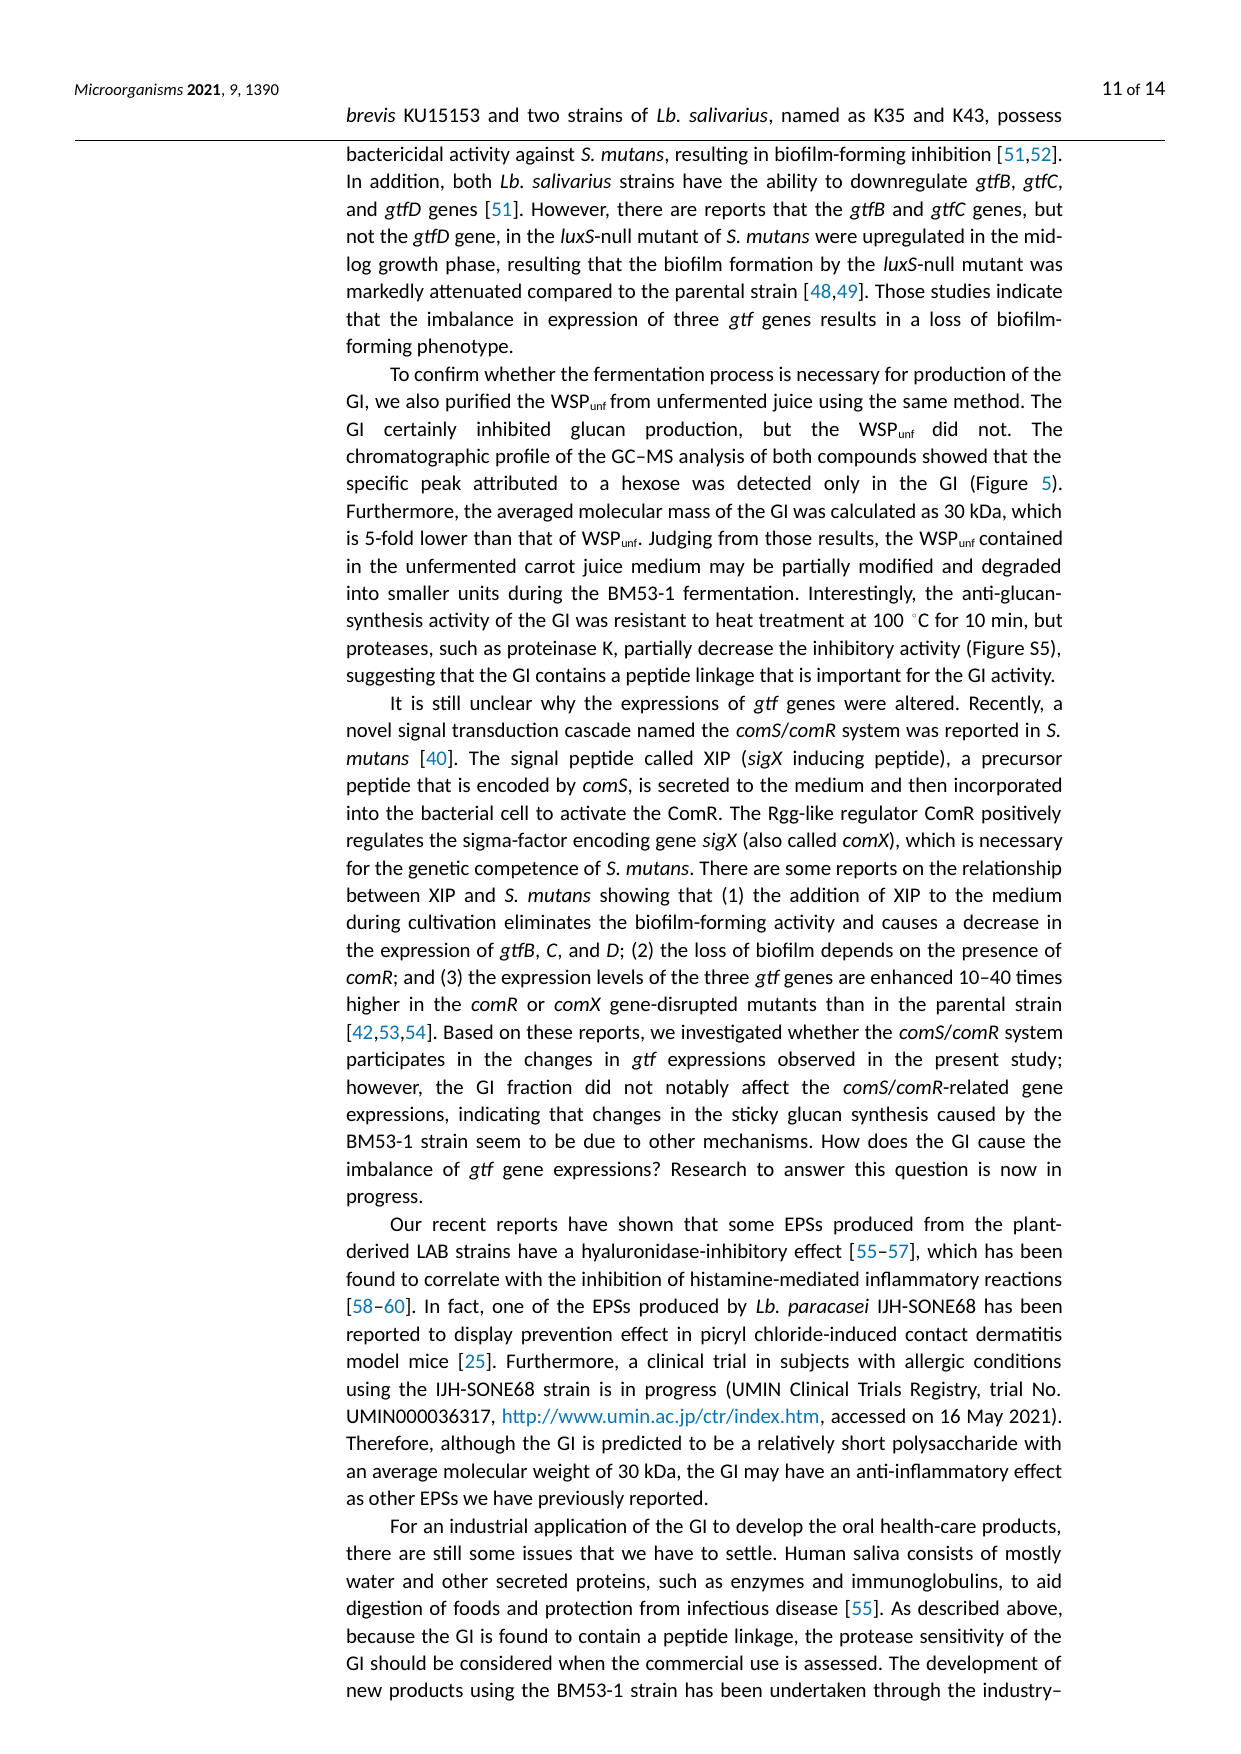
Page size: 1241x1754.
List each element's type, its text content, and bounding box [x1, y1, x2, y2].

text brevis KU15153 and two strains of Lb. salivarius, named as K35 and K43, possess bactericidal activity against S. mutans, resulting in biofilm-forming inhibition [51,52]. In addition, both Lb. salivarius strains have the ability to downregulate gtfB, gtfC, and gtfD genes [51]. However, there are reports that the gtfB and gtfC genes, but not the gtfD gene, in the luxS-null mutant of S. mutans were upregulated in the mid-log growth phase, resulting that the biofilm formation by the luxS-null mutant was markedly attenuated compared to the parental strain [48,49]. Those studies indicate that the imbalance in expression of three gtf genes results in a loss of biofilm-forming phenotype. [346, 102, 1063, 358]
text For an industrial application of the GI to develop the oral health-care products, there are still some issues that we have to settle. Human saliva consists of mostly water and other secreted proteins, such as enzymes and immunoglobulins, to aid digestion of foods and protection from infectious disease [55]. As described above, because the GI is found to contain a peptide linkage, the protease sensitivity of the GI should be considered when the commercial use is assessed. The development of new products using the BM53-1 strain has been undertaken through the industry– [346, 1513, 1063, 1703]
text To confirm whether the fermentation process is necessary for production of the GI, we also purified the WSPunf from unfermented juice using the same method. The GI certainly inhibited glucan production, but the WSPunf did not. The chromatographic profile of the GC–MS analysis of both compounds showed that the specific peak attributed to a hexose was detected only in the GI (Figure 5). Furthermore, the averaged molecular mass of the GI was calculated as 30 kDa, which is 5-fold lower than that of WSPunf. Judging from those results, the WSPunf contained in the unfermented carrot juice medium may be partially modified and degraded into smaller units during the BM53-1 fermentation. Interestingly, the anti-glucan-synthesis activity of the GI was resistant to heat treatment at 100 ◦C for 10 min, but proteases, such as proteinase K, partially decrease the inhibitory activity (Figure S5), suggesting that the GI contains a peptide linkage that is important for the GI activity. [346, 361, 1063, 688]
text It is still unclear why the expressions of gtf genes were altered. Recently, a novel signal transduction cascade named the comS/comR system was reported in S. mutans [40]. The signal peptide called XIP (sigX inducing peptide), a precursor peptide that is encoded by comS, is secreted to the medium and then incorporated into the bacterial cell to activate the ComR. The Rgg-like regulator ComR positively regulates the sigma-factor encoding gene sigX (also called comX), which is necessary for the genetic competence of S. mutans. There are some reports on the relationship between XIP and S. mutans showing that (1) the addition of XIP to the medium during cultivation eliminates the biofilm-forming activity and causes a decrease in the expression of gtfB, C, and D; (2) the loss of biofilm depends on the presence of comR; and (3) the expression levels of the three gtf genes are enhanced 10–40 times higher in the comR or comX gene-disrupted mutants than in the parental strain [42,53,54]. Based on these reports, we investigated whether the comS/comR system participates in the changes in gtf expressions observed in the present study; however, the GI fraction did not notably affect the comS/comR-related gene expressions, indicating that changes in the sticky glucan synthesis caused by the BM53-1 strain seem to be due to other mechanisms. How does the GI cause the imbalance of gtf gene expressions? Research to answer this question is now in progress. [346, 690, 1063, 1209]
text Our recent reports have shown that some EPSs produced from the plant-derived LAB strains have a hyaluronidase-inhibitory effect [55–57], which has been found to correlate with the inhibition of histamine-mediated inflammatory reactions [58–60]. In fact, one of the EPSs produced by Lb. paracasei IJH-SONE68 has been reported to display prevention effect in picryl chloride-induced contact dermatitis model mice [25]. Furthermore, a clinical trial in subjects with allergic conditions using the IJH-SONE68 strain is in progress (UMIN Clinical Trials Registry, trial No. UMIN000036317, http://www.umin.ac.jp/ctr/index.htm, accessed on 16 May 2021). Therefore, although the GI is predicted to be a relatively short polysaccharide with an average molecular weight of 30 kDa, the GI may have an anti-inflammatory effect as other EPSs we have previously reported. [346, 1211, 1063, 1511]
